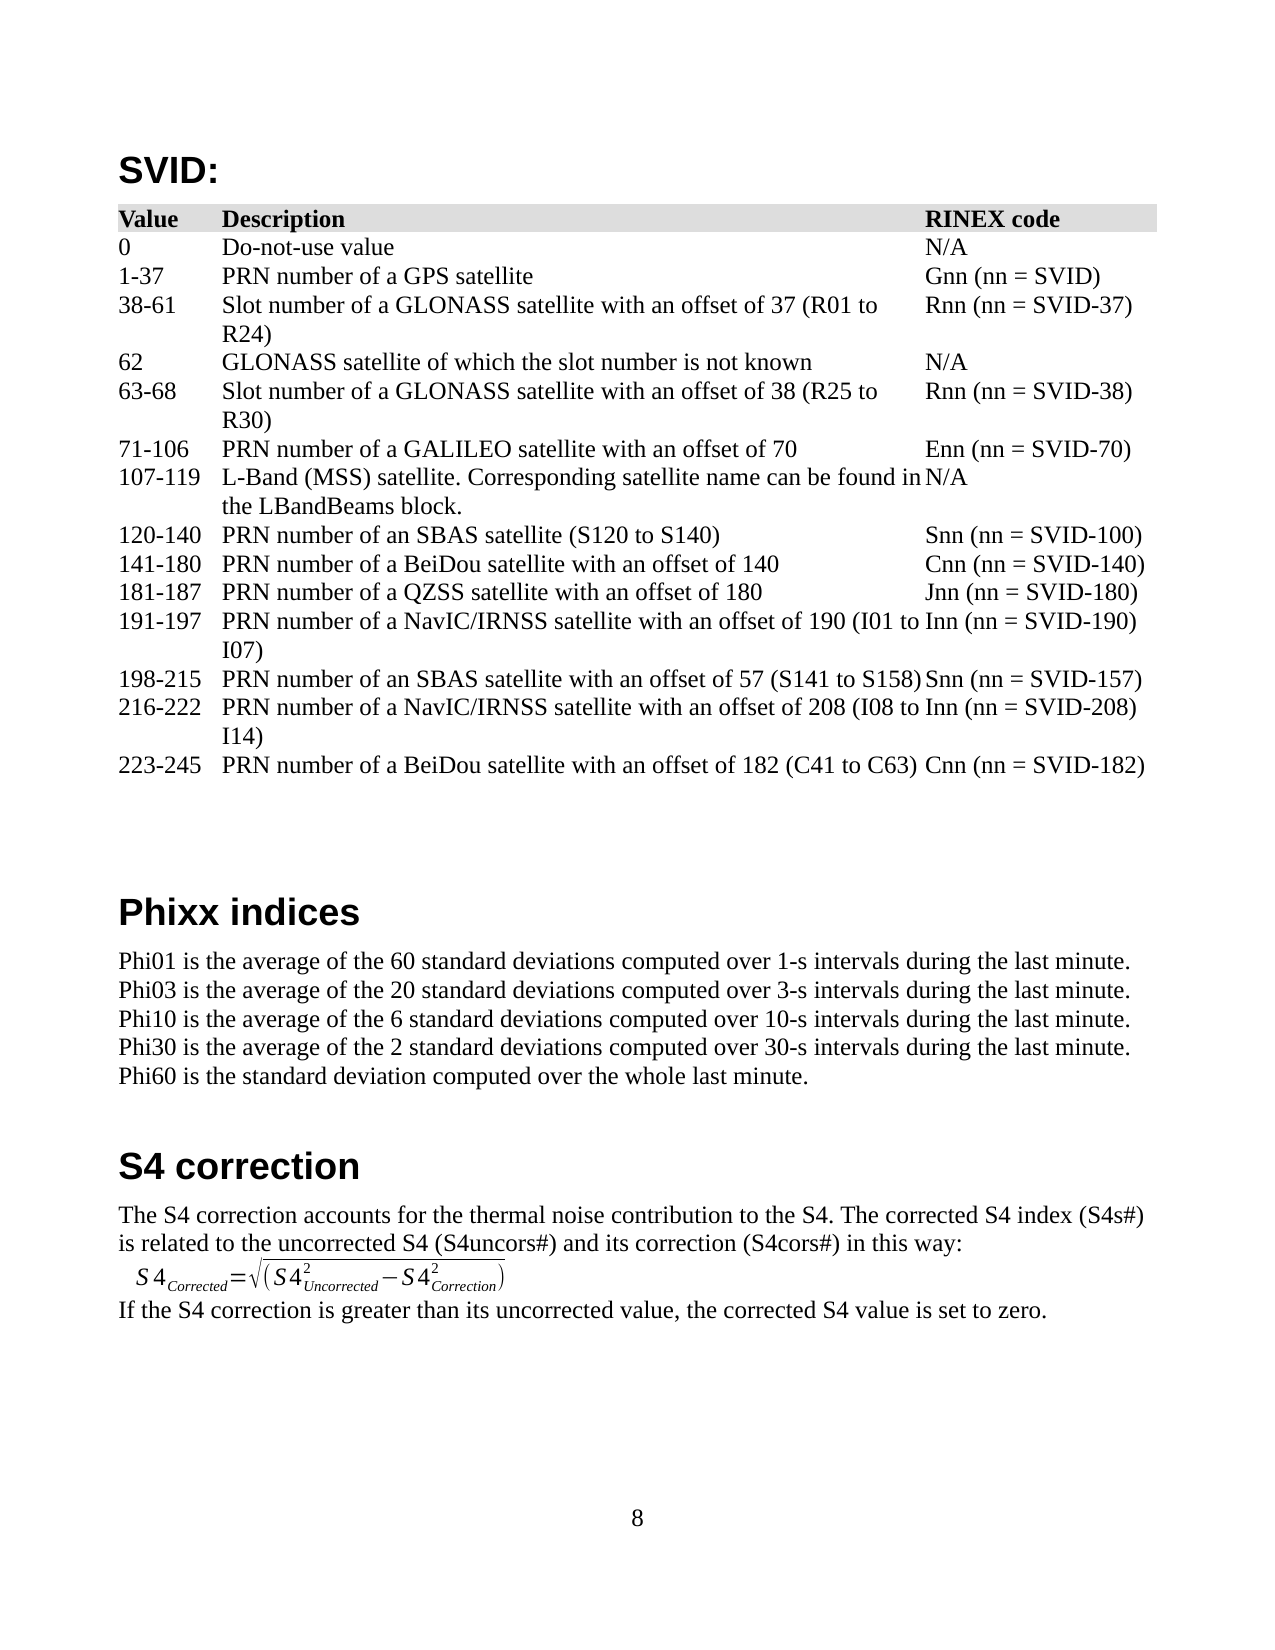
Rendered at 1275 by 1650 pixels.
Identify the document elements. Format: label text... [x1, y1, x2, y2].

text Phi03 is the average of the 20 standard deviations computed over 3-s intervals during the last minute. [118, 975, 1157, 1004]
table_cell Jnn (nn = SVID-180) [925, 578, 1157, 606]
table_cell Inn (nn = SVID-190) [925, 606, 1157, 664]
table_cell Cnn (nn = SVID-182) [925, 750, 1157, 779]
table_cell Slot number of a GLONASS satellite with an offset of 37 (R01 to R24) [222, 290, 925, 347]
table_cell 120-140 [118, 520, 222, 549]
table_cell N/A [925, 233, 1157, 261]
table_cell Snn (nn = SVID-100) [925, 520, 1157, 549]
table_cell 1-37 [118, 261, 222, 290]
table_cell PRN number of a GPS satellite [222, 261, 925, 290]
table_cell Cnn (nn = SVID-140) [925, 549, 1157, 577]
table_cell Do-not-use value [222, 233, 925, 261]
text Phi01 is the average of the 60 standard deviations computed over 1-s intervals during the last minute. [118, 946, 1157, 975]
table_cell PRN number of a GALILEO satellite with an offset of 70 [222, 434, 925, 462]
table_cell Rnn (nn = SVID-37) [925, 290, 1157, 347]
table_cell Snn (nn = SVID-157) [925, 664, 1157, 692]
table_cell PRN number of a QZSS satellite with an offset of 180 [222, 578, 925, 606]
table_cell Rnn (nn = SVID-38) [925, 376, 1157, 434]
table_cell PRN number of a BeiDou satellite with an offset of 182 (C41 to C63) [222, 750, 925, 779]
table_cell N/A [925, 348, 1157, 376]
table_cell 216-222 [118, 693, 222, 750]
table_cell L-Band (MSS) satellite. Corresponding satellite name can be found in the LBandBeams block. [222, 463, 925, 520]
table_cell 0 [118, 233, 222, 261]
table_cell PRN number of an SBAS satellite with an offset of 57 (S141 to S158) [222, 664, 925, 692]
table_cell 191-197 [118, 606, 222, 664]
table_cell 181-187 [118, 578, 222, 606]
subtitle Phixx indices [118, 890, 1157, 934]
text The S4 correction accounts for the thermal noise contribution to the S4. The corrected S4 index (S4s#) is related to the uncorrected S4 (S4uncors#) and its correction (S4cors#) in this way: [118, 1200, 1157, 1257]
table_cell 62 [118, 348, 222, 376]
table_cell 71-106 [118, 434, 222, 462]
table_cell Slot number of a GLONASS satellite with an offset of 38 (R25 to R30) [222, 376, 925, 434]
table_cell PRN number of a BeiDou satellite with an offset of 140 [222, 549, 925, 577]
table_cell Inn (nn = SVID-208) [925, 693, 1157, 750]
table_cell PRN number of a NavIC/IRNSS satellite with an offset of 190 (I01 to I07) [222, 606, 925, 664]
table_cell 38-61 [118, 290, 222, 347]
text Phi10 is the average of the 6 standard deviations computed over 10-s intervals during the last minute. [118, 1004, 1157, 1032]
subtitle S4 correction [118, 1144, 1157, 1187]
subtitle SVID: [118, 148, 1157, 191]
table_cell PRN number of a NavIC/IRNSS satellite with an offset of 208 (I08 to I14) [222, 693, 925, 750]
table_cell 198-215 [118, 664, 222, 692]
table_cell 63-68 [118, 376, 222, 434]
table_cell N/A [925, 463, 1157, 520]
table_cell 223-245 [118, 750, 222, 779]
table_cell Enn (nn = SVID-70) [925, 434, 1157, 462]
text Phi60 is the standard deviation computed over the whole last minute. [118, 1061, 1157, 1090]
table_cell PRN number of an SBAS satellite (S120 to S140) [222, 520, 925, 549]
table_cell GLONASS satellite of which the slot number is not known [222, 348, 925, 376]
text Phi30 is the average of the 2 standard deviations computed over 30-s intervals during the last minute. [118, 1032, 1157, 1061]
text If the S4 correction is greater than its uncorrected value, the corrected S4 value is set to zero. [118, 1295, 1157, 1324]
table_cell Gnn (nn = SVID) [925, 261, 1157, 290]
table_cell 107-119 [118, 463, 222, 520]
table_cell 141-180 [118, 549, 222, 577]
